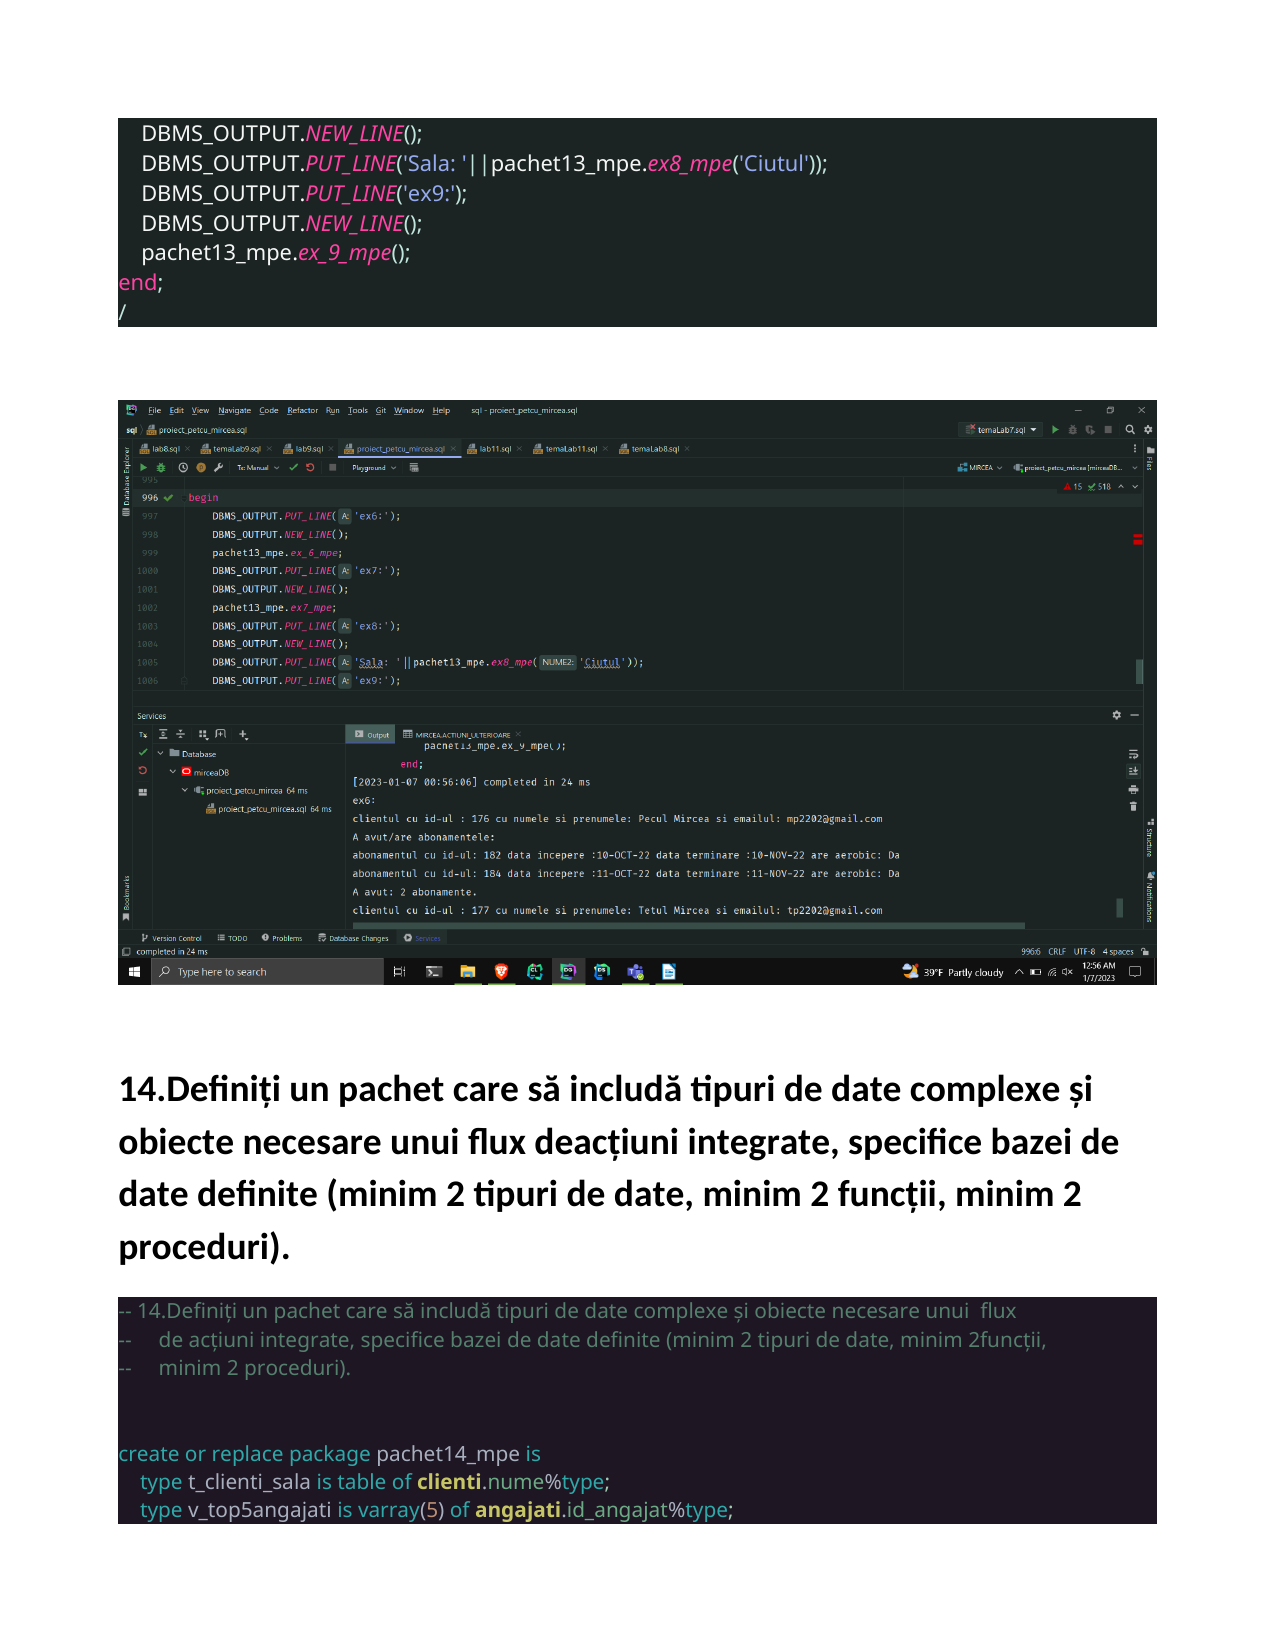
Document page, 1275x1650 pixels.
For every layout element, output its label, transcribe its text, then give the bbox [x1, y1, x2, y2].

text 14.Definiți un pachet care să includă tipuri de date complexe și obiecte necesare unui flux deacțiuni integrate, specifice bazei de date definite (minim 2 tipuri de date, minim 2 funcții, minim 2 proceduri). [118, 1065, 1157, 1269]
picture [118, 400, 1157, 985]
text -- 14.Definiți un pachet care să includă tipuri de date complexe și obiecte necesare unui flux -- de acțiuni integrate, specifice bazei de date definite (minim 2 tipuri de date, minim 2funcții, -- minim 2 proceduri). create or replace package pachet14_mpe is type t_clienti_sala is table of clienti.nume%type; type v_top5angajati is varray(5) of angajati.id_angajat%type; [118, 1297, 1157, 1524]
text DBMS_OUTPUT.NEW_LINE(); DBMS_OUTPUT.PUT_LINE('Sala: '||pachet13_mpe.ex8_mpe('Ciutul')); DBMS_OUTPUT.PUT_LINE('ex9:'); DBMS_OUTPUT.NEW_LINE(); pachet13_mpe.ex_9_mpe(); end; / [118, 118, 1157, 327]
